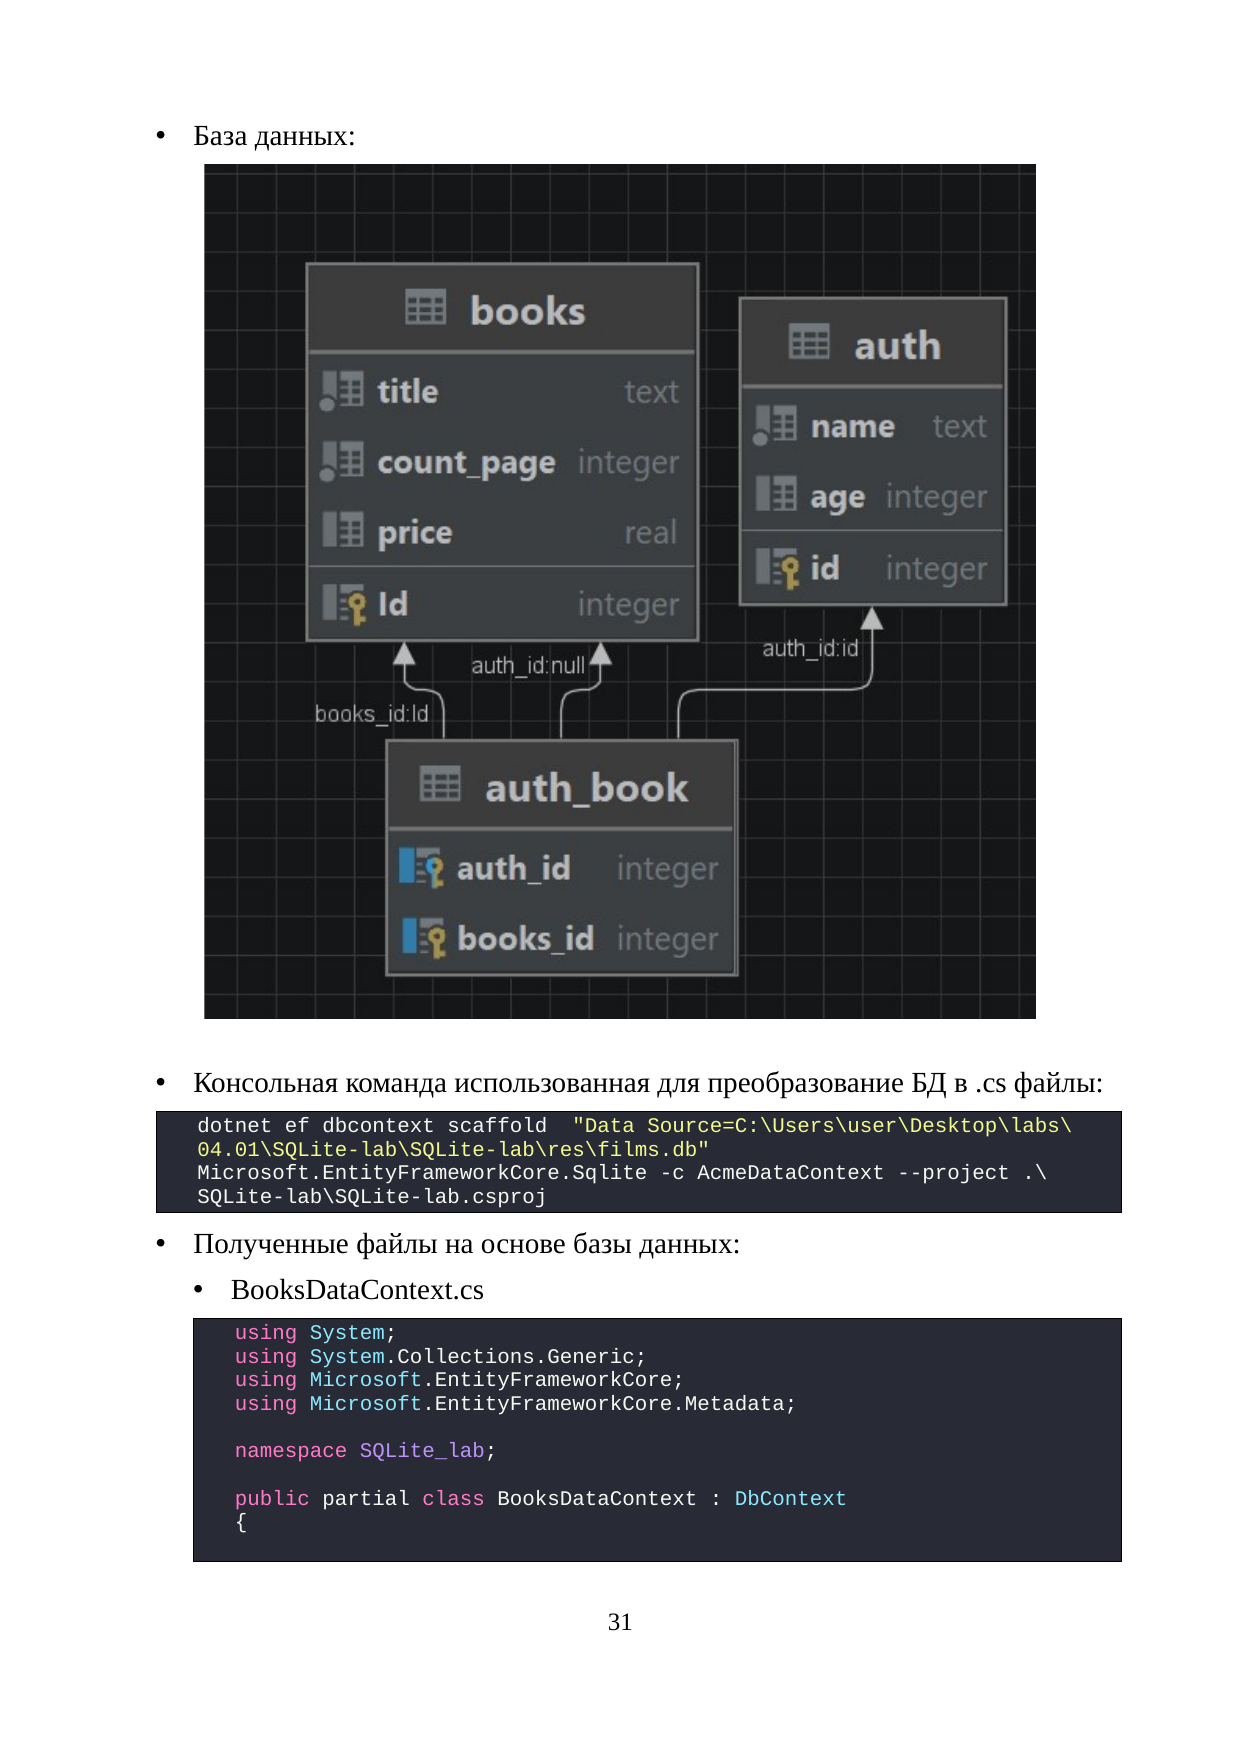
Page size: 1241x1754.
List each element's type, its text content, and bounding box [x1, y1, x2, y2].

list Консольная команда использованная для преобразование БД в .cs файлы: [156, 1065, 1122, 1098]
list using Microsoft.EntityFrameworkCore; [194, 1365, 1121, 1389]
list Полученные файлы на основе базы данных: [156, 1226, 1122, 1259]
list using System; [194, 1319, 1121, 1342]
list using System.Collections.Generic; [194, 1342, 1121, 1365]
list using Microsoft.EntityFrameworkCore.Metadata; [194, 1389, 1121, 1413]
list База данных: [156, 118, 1122, 152]
list { [194, 1507, 1121, 1531]
picture [204, 164, 1036, 1019]
list namespace SQLite_lab; [194, 1436, 1121, 1460]
list dotnet ef dbcontext scaffold "Data Source=C:\Users\user\Desktop\labs\04.01\SQLite-lab\SQLite-lab\res\films.db" Microsoft.EntityFrameworkCore.Sqlite -c AcmeDataContext --project .\SQLite-lab\SQLite-lab.csproj [157, 1112, 1121, 1212]
list BooksDataContext.cs [193, 1272, 1122, 1306]
list public partial class BooksDataContext : DbContext [194, 1484, 1121, 1507]
